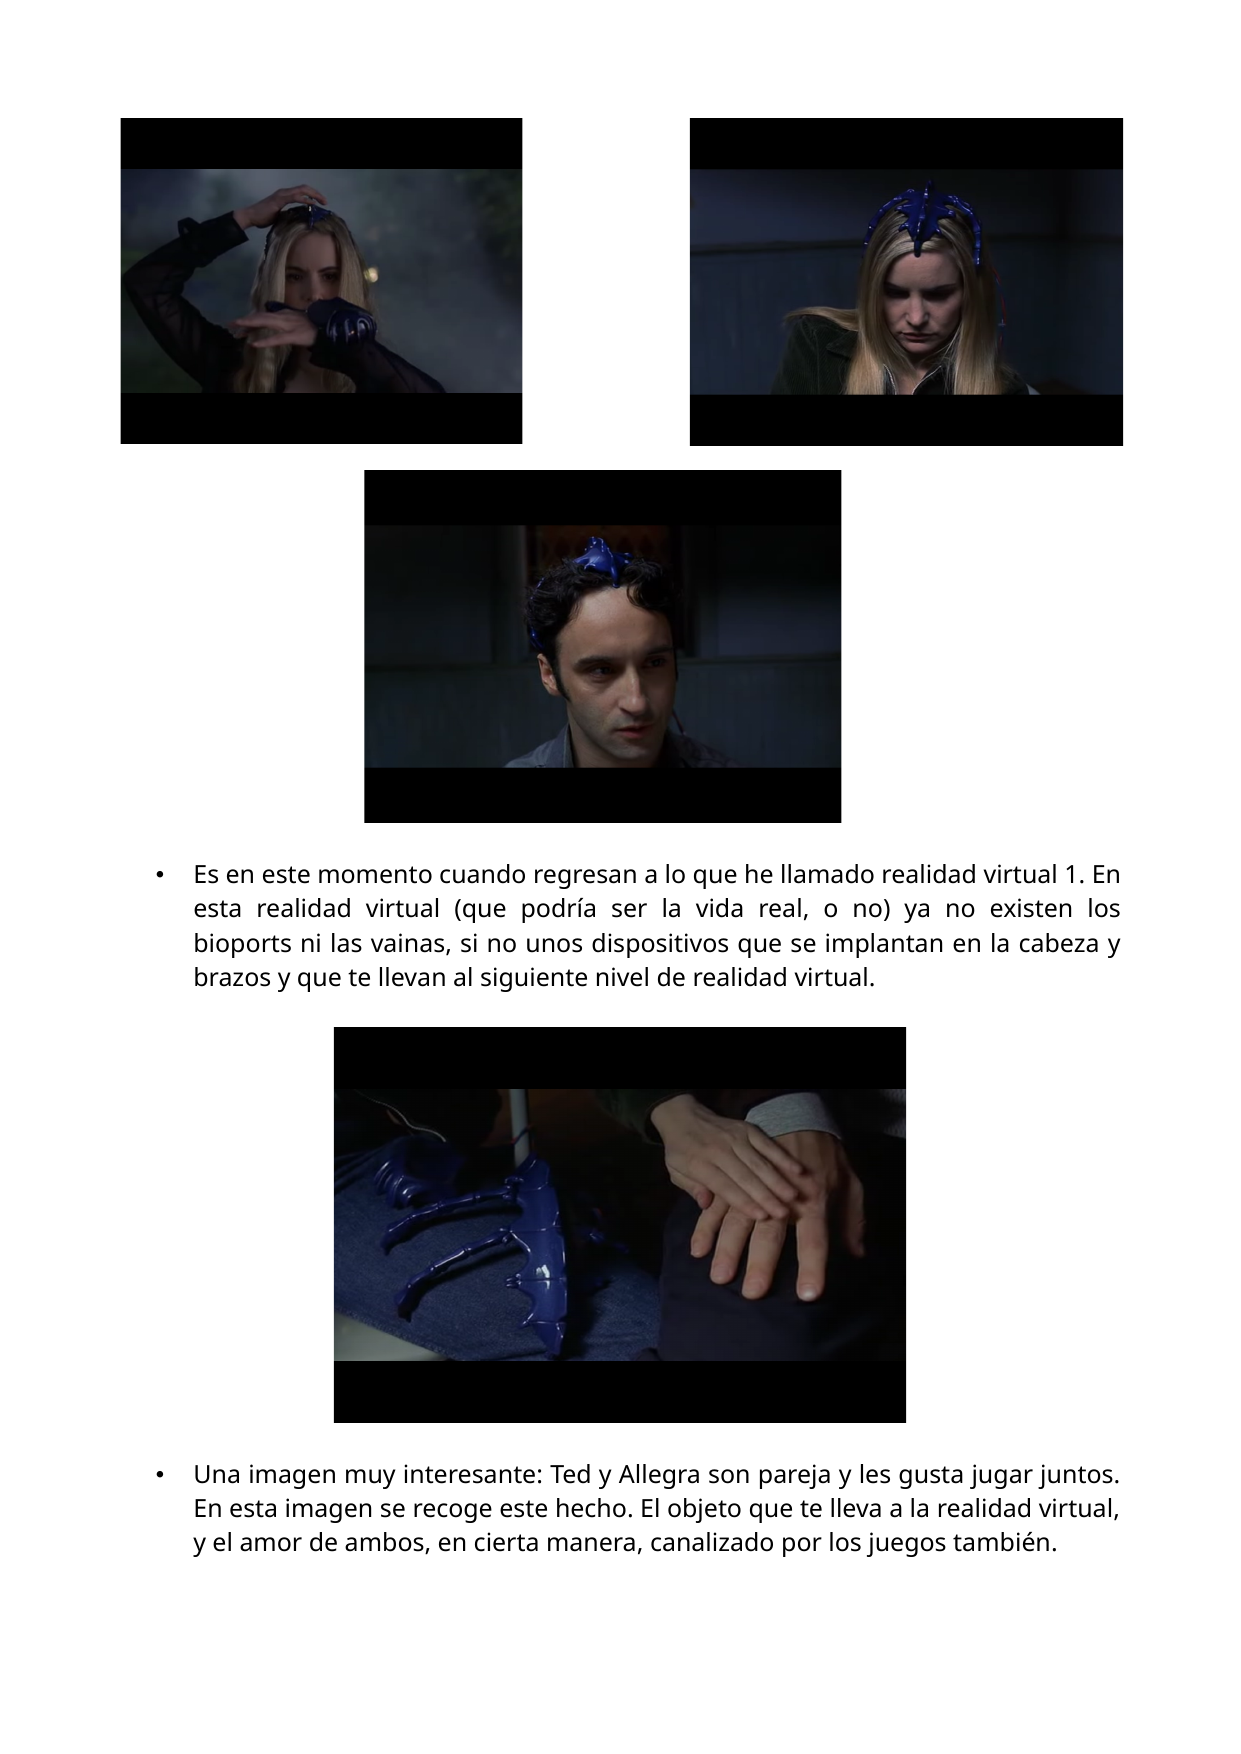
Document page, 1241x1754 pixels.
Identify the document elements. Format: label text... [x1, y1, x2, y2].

picture [120, 118, 523, 444]
picture [364, 470, 842, 823]
list Es en este momento cuando regresan a lo que he llamado realidad virtual 1. En esta realidad virtual (que podría ser la vida real, o no) ya no existen los bioports ni las vainas, si no unos dispositivos que se implantan en la cabeza y brazos y que te llevan al siguiente nivel de realidad virtual. [156, 857, 1122, 993]
picture [689, 118, 1124, 446]
list Una imagen muy interesante: Ted y Allegra son pareja y les gusta jugar juntos. En esta imagen se recoge este hecho. El objeto que te lleva a la realidad virtual, y el amor de ambos, en cierta manera, canalizado por los juegos también. [156, 1456, 1122, 1559]
picture [333, 1027, 907, 1423]
